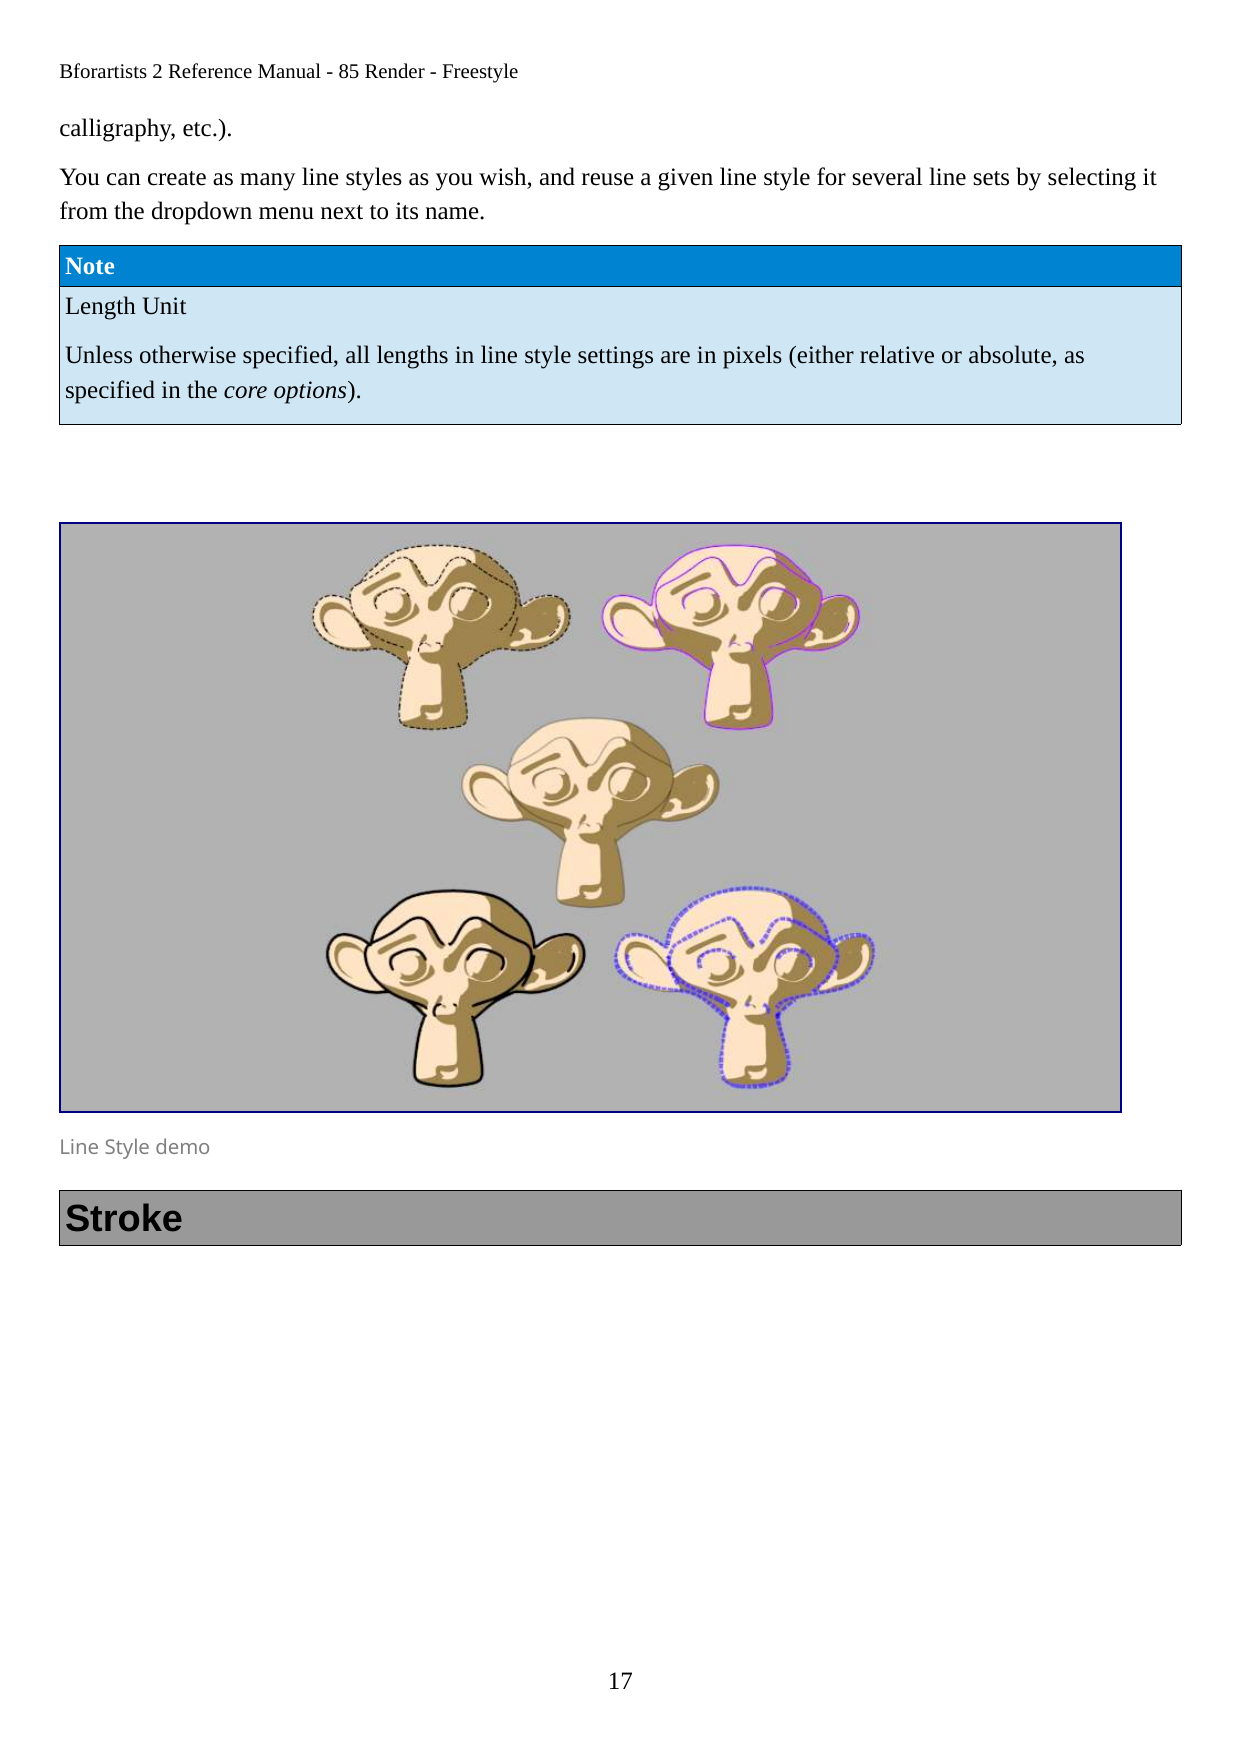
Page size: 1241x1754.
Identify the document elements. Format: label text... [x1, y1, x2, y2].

text You can create as many line styles as you wish, and reuse a given line style for several line sets by selecting it from the dropdown menu next to its name. [59, 162, 1181, 225]
text Line Style demo [59, 1133, 1181, 1189]
text calligraphy, etc.). [59, 113, 1181, 141]
picture [61, 524, 1120, 1111]
table_cell Length Unit Unless otherwise specified, all lengths in line style settings are in pixels (either relative or absolute, as specified in the core options). [60, 287, 1181, 424]
table_header Stroke [60, 1191, 1181, 1245]
table_header Note [60, 246, 1181, 286]
